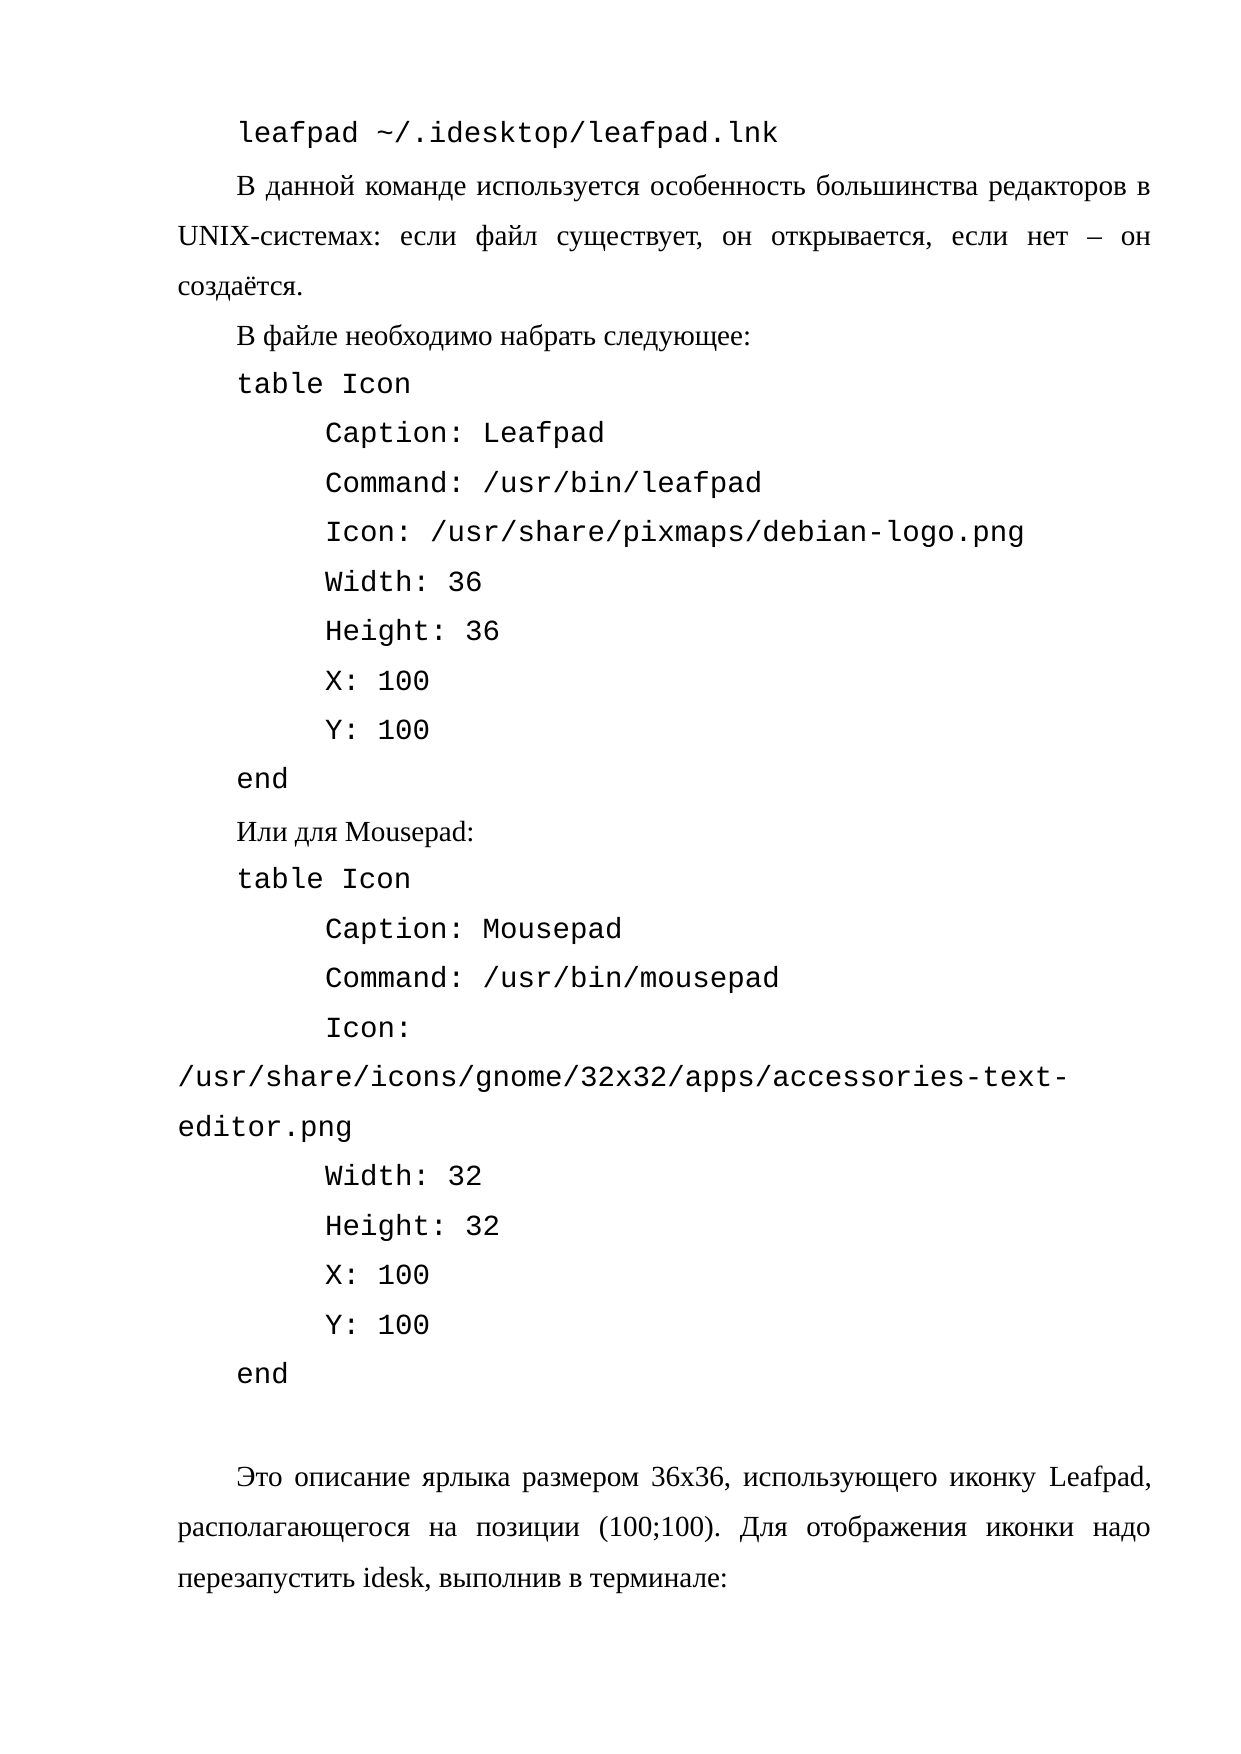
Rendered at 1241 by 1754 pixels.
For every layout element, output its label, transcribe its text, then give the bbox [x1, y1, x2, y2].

text X: 100 [177, 666, 1152, 699]
text Command: /usr/bin/leafpad [177, 468, 1152, 501]
text Caption: Leafpad [177, 418, 1152, 451]
text leafpad ~/.idesktop/leafpad.lnk [177, 118, 1152, 151]
text Это описание ярлыка размером 36х36, использующего иконку Leafpad, располагающегося на позиции (100;100). Для отображения иконки надо перезапустить idesk, выполнив в терминале: [177, 1459, 1152, 1593]
text Width: 36 [177, 567, 1152, 600]
text Или для Mousepad: [177, 814, 1152, 848]
text Width: 32 [177, 1161, 1152, 1194]
text Height: 32 [177, 1211, 1152, 1244]
text В файле необходимо набрать следующее: [177, 318, 1152, 352]
text Icon: /usr/share/icons/gnome/32x32/apps/accessories-text-editor.png [177, 1013, 1152, 1145]
text end [177, 1359, 1152, 1392]
text Height: 36 [177, 616, 1152, 649]
text Caption: Mousepad [177, 914, 1152, 947]
text X: 100 [177, 1260, 1152, 1293]
text Command: /usr/bin/mousepad [177, 963, 1152, 996]
text Y: 100 [177, 1310, 1152, 1343]
text table Icon [177, 864, 1152, 897]
text В данной команде используется особенность большинства редакторов в UNIX-системах: если файл существует, он открывается, если нет – он создаётся. [177, 168, 1152, 302]
text Icon: /usr/share/pixmaps/debian-logo.png [177, 517, 1152, 550]
text table Icon [177, 369, 1152, 402]
text end [177, 765, 1152, 798]
text Y: 100 [177, 715, 1152, 748]
